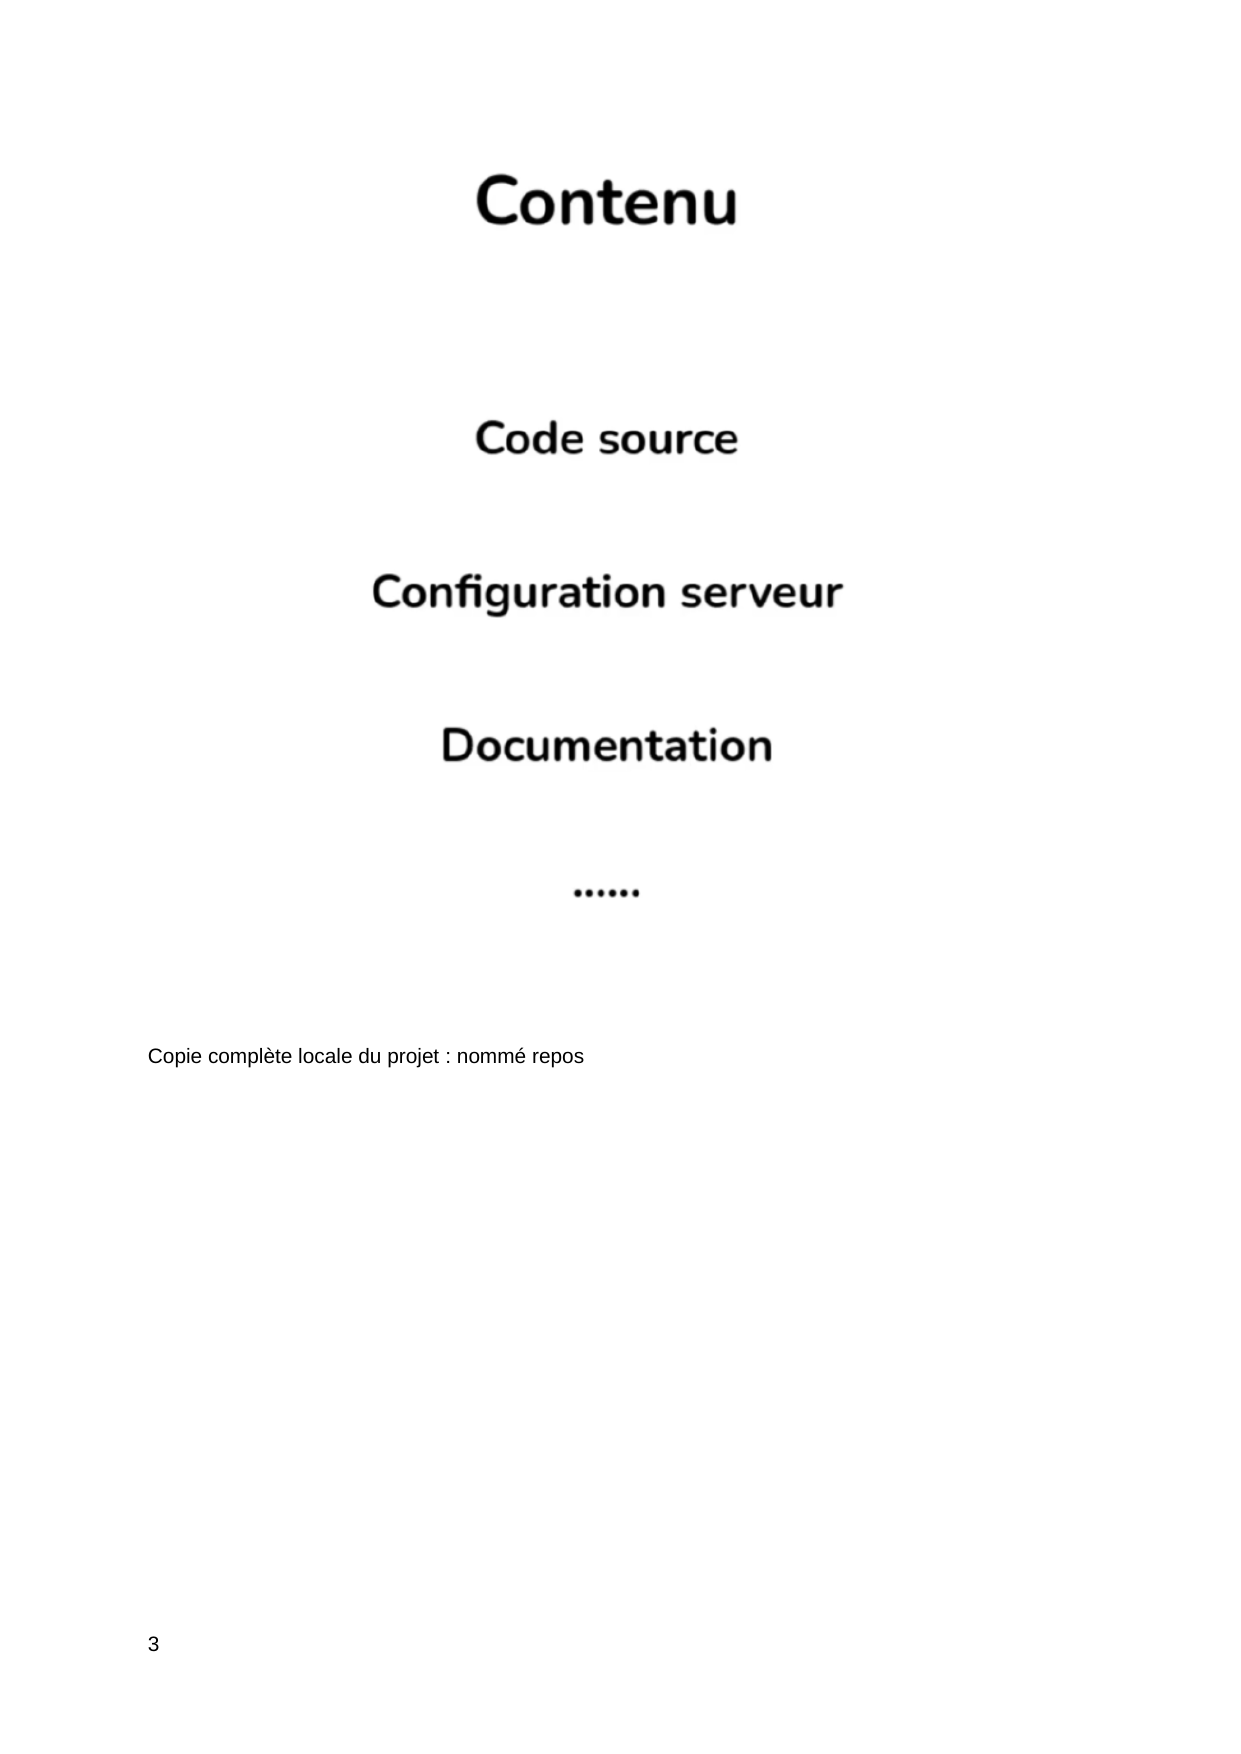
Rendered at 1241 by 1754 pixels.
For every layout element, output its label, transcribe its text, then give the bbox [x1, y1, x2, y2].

picture [147, 147, 1093, 925]
text Copie complète locale du projet : nommé repos [148, 1044, 1093, 1068]
